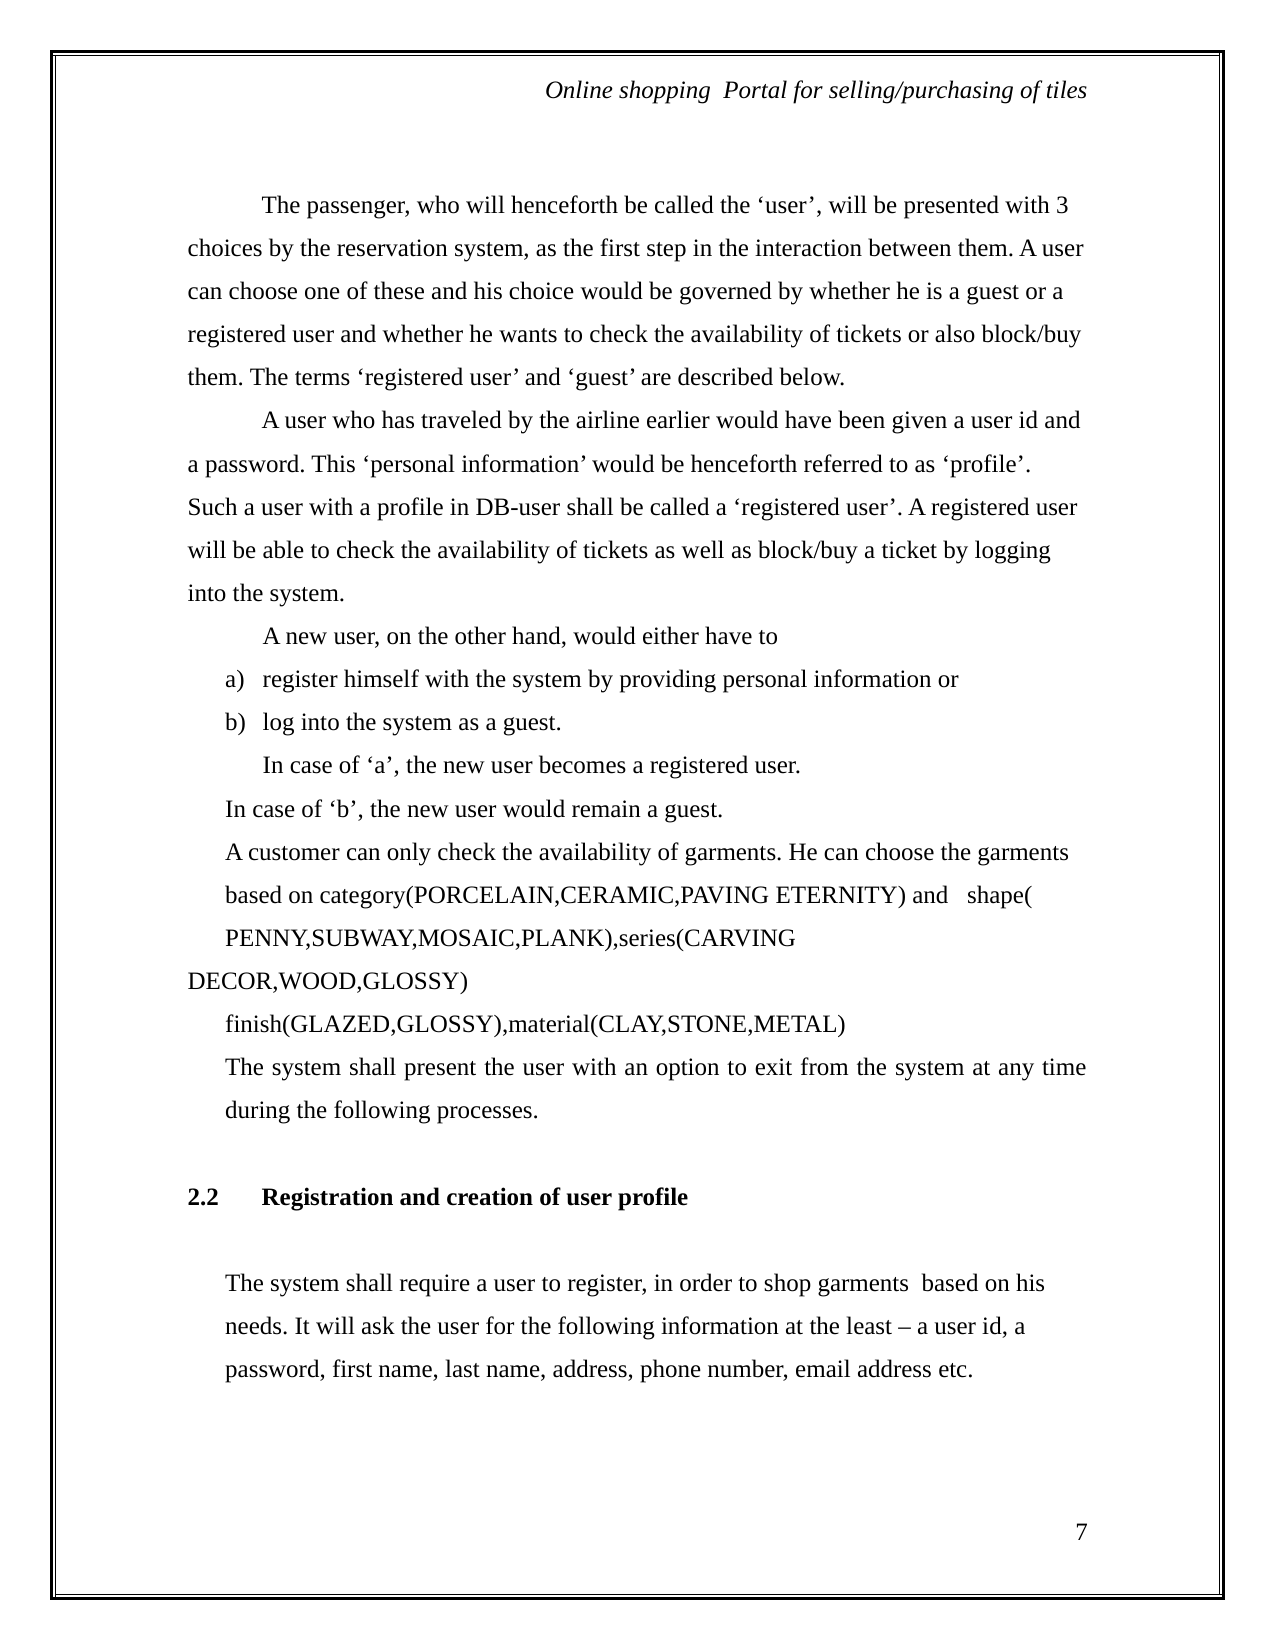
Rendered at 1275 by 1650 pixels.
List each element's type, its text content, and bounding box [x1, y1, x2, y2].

text In case of ‘a’, the new user becomes a registered user. [225, 751, 1087, 779]
text The passenger, who will henceforth be called the ‘user’, will be presented with 3 choices by the reservation system, as the first step in the interaction between them. A user can choose one of these and his choice would be governed by whether he is a guest or a registered user and whether he wants to check the availability of tickets or also block/buy them. The terms ‘registered user’ and ‘guest’ are described below. [187, 190, 1087, 391]
text The system shall require a user to register, in order to shop garments based on his needs. It will ask the user for the following information at the least – a user id, a password, first name, last name, address, phone number, email address etc. [225, 1268, 1087, 1383]
text PENNY,SUBWAY,MOSAIC,PLANK),series(CARVING DECOR,WOOD,GLOSSY) [187, 923, 1087, 995]
list register himself with the system by providing personal information or [225, 664, 1087, 693]
text A customer can only check the availability of garments. He can choose the garments [187, 837, 1087, 866]
text A new user, on the other hand, would either have to [187, 621, 1087, 650]
text based on category(PORCELAIN,CERAMIC,PAVING ETERNITY) and shape( [187, 880, 1087, 909]
list log into the system as a guest. [225, 707, 1087, 736]
text 2.2 Registration and creation of user profile [187, 1182, 1087, 1211]
text A user who has traveled by the airline earlier would have been given a user id and a password. This ‘personal information’ would be henceforth referred to as ‘profile’. Such a user with a profile in DB-user shall be called a ‘registered user’. A registered user will be able to check the availability of tickets as well as block/buy a ticket by logging into the system. [187, 406, 1087, 607]
text In case of ‘b’, the new user would remain a guest. [187, 794, 1087, 822]
text finish(GLAZED,GLOSSY),material(CLAY,STONE,METAL) [187, 1009, 1087, 1038]
text The system shall present the user with an option to exit from the system at any time during the following processes. [225, 1052, 1087, 1124]
